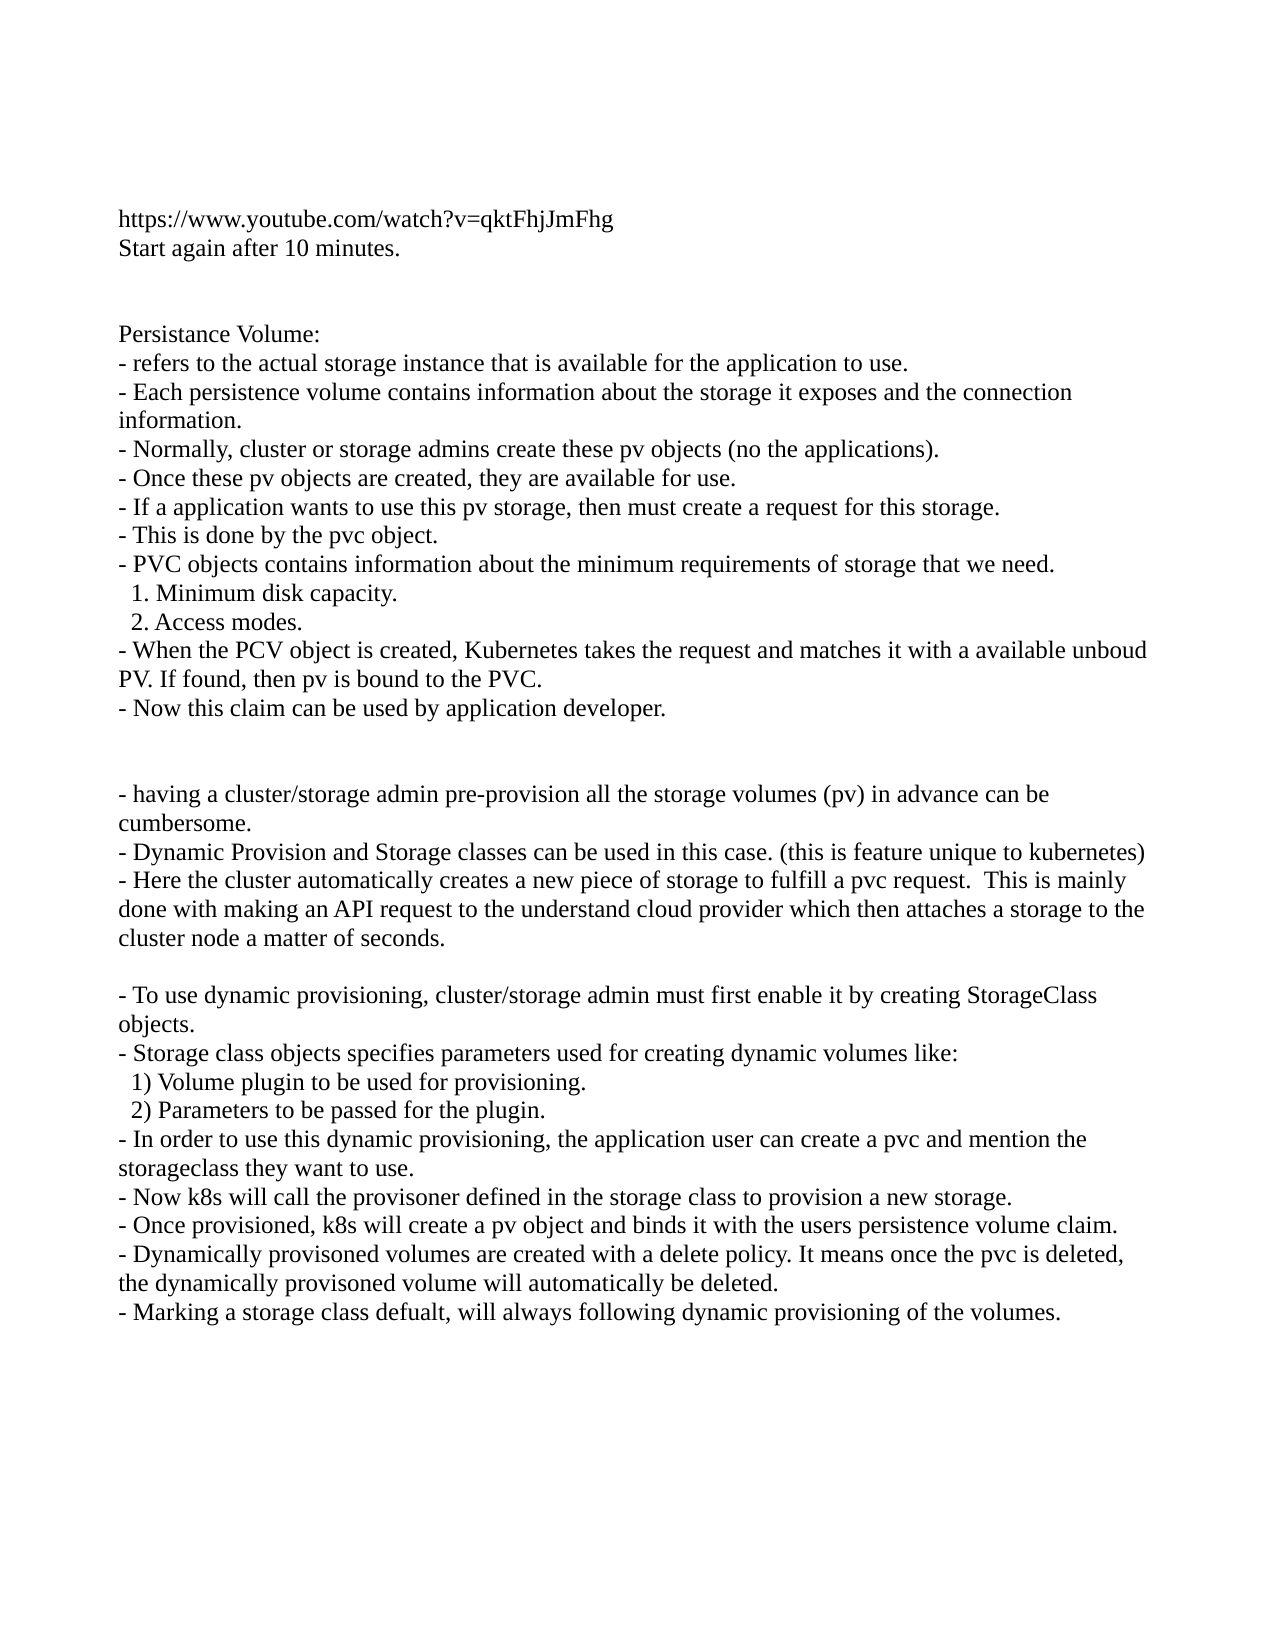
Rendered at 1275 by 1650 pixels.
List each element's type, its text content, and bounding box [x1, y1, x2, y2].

text - This is done by the pvc object. [118, 521, 1157, 549]
text - When the PCV object is created, Kubernetes takes the request and matches it with a available unboud PV. If found, then pv is bound to the PVC. [118, 636, 1157, 693]
text - To use dynamic provisioning, cluster/storage admin must first enable it by creating StorageClass objects. [118, 981, 1157, 1038]
text - Storage class objects specifies parameters used for creating dynamic volumes like: [118, 1038, 1157, 1067]
text - Marking a storage class defualt, will always following dynamic provisioning of the volumes. [118, 1297, 1157, 1326]
text - refers to the actual storage instance that is available for the application to use. [118, 348, 1157, 377]
text - Once these pv objects are created, they are available for use. [118, 463, 1157, 492]
text - PVC objects contains information about the minimum requirements of storage that we need. [118, 549, 1157, 578]
text - Dynamically provisoned volumes are created with a delete policy. It means once the pvc is deleted, the dynamically provisoned volume will automatically be deleted. [118, 1239, 1157, 1297]
text Persistance Volume: [118, 319, 1157, 348]
text - Now k8s will call the provisoner defined in the storage class to provision a new storage. [118, 1182, 1157, 1211]
text https://www.youtube.com/watch?v=qktFhjJmFhg [118, 204, 1157, 233]
text 1. Minimum disk capacity. [118, 578, 1157, 607]
text - having a cluster/storage admin pre-provision all the storage volumes (pv) in advance can be cumbersome. [118, 779, 1157, 837]
text - Each persistence volume contains information about the storage it exposes and the connection information. [118, 377, 1157, 434]
text - Normally, cluster or storage admins create these pv objects (no the applications). [118, 434, 1157, 463]
text 2. Access modes. [118, 607, 1157, 636]
text - Dynamic Provision and Storage classes can be used in this case. (this is feature unique to kubernetes) [118, 837, 1157, 866]
text - Now this claim can be used by application developer. [118, 693, 1157, 722]
text Start again after 10 minutes. [118, 233, 1157, 262]
text - Here the cluster automatically creates a new piece of storage to fulfill a pvc request. This is mainly done with making an API request to the understand cloud provider which then attaches a storage to the cluster node a matter of seconds. [118, 866, 1157, 952]
text - In order to use this dynamic provisioning, the application user can create a pvc and mention the storageclass they want to use. [118, 1124, 1157, 1182]
text - If a application wants to use this pv storage, then must create a request for this storage. [118, 492, 1157, 521]
text - Once provisioned, k8s will create a pv object and binds it with the users persistence volume claim. [118, 1211, 1157, 1239]
text 1) Volume plugin to be used for provisioning. [118, 1067, 1157, 1096]
text 2) Parameters to be passed for the plugin. [118, 1096, 1157, 1124]
